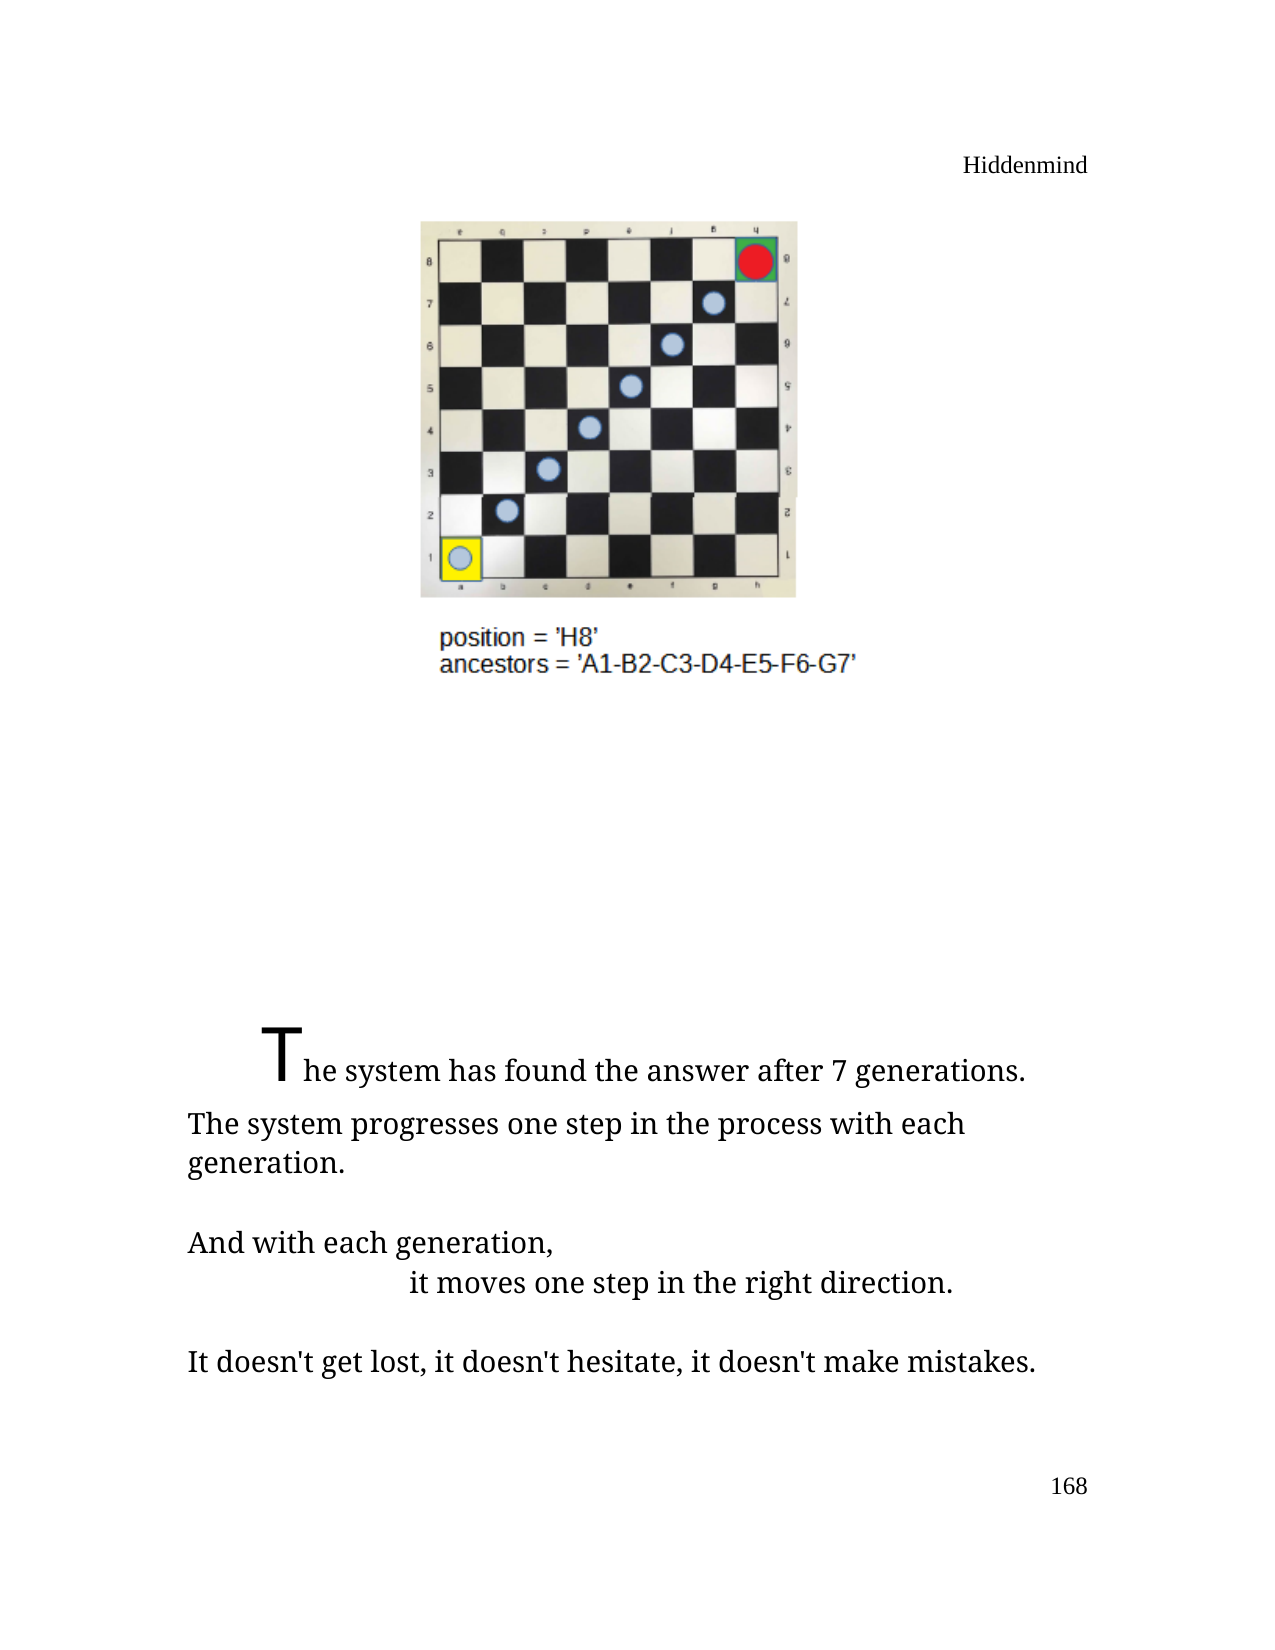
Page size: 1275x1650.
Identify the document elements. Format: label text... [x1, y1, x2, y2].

text And with each generation, [187, 1222, 1087, 1262]
picture [410, 210, 865, 684]
text The system progresses one step in the process with each generation. [187, 1103, 1087, 1182]
text it moves one step in the right direction. [187, 1262, 1087, 1302]
text The system has found the answer after 7 generations. [187, 1001, 1087, 1103]
text It doesn't get lost, it doesn't hesitate, it doesn't make mistakes. [187, 1341, 1087, 1381]
